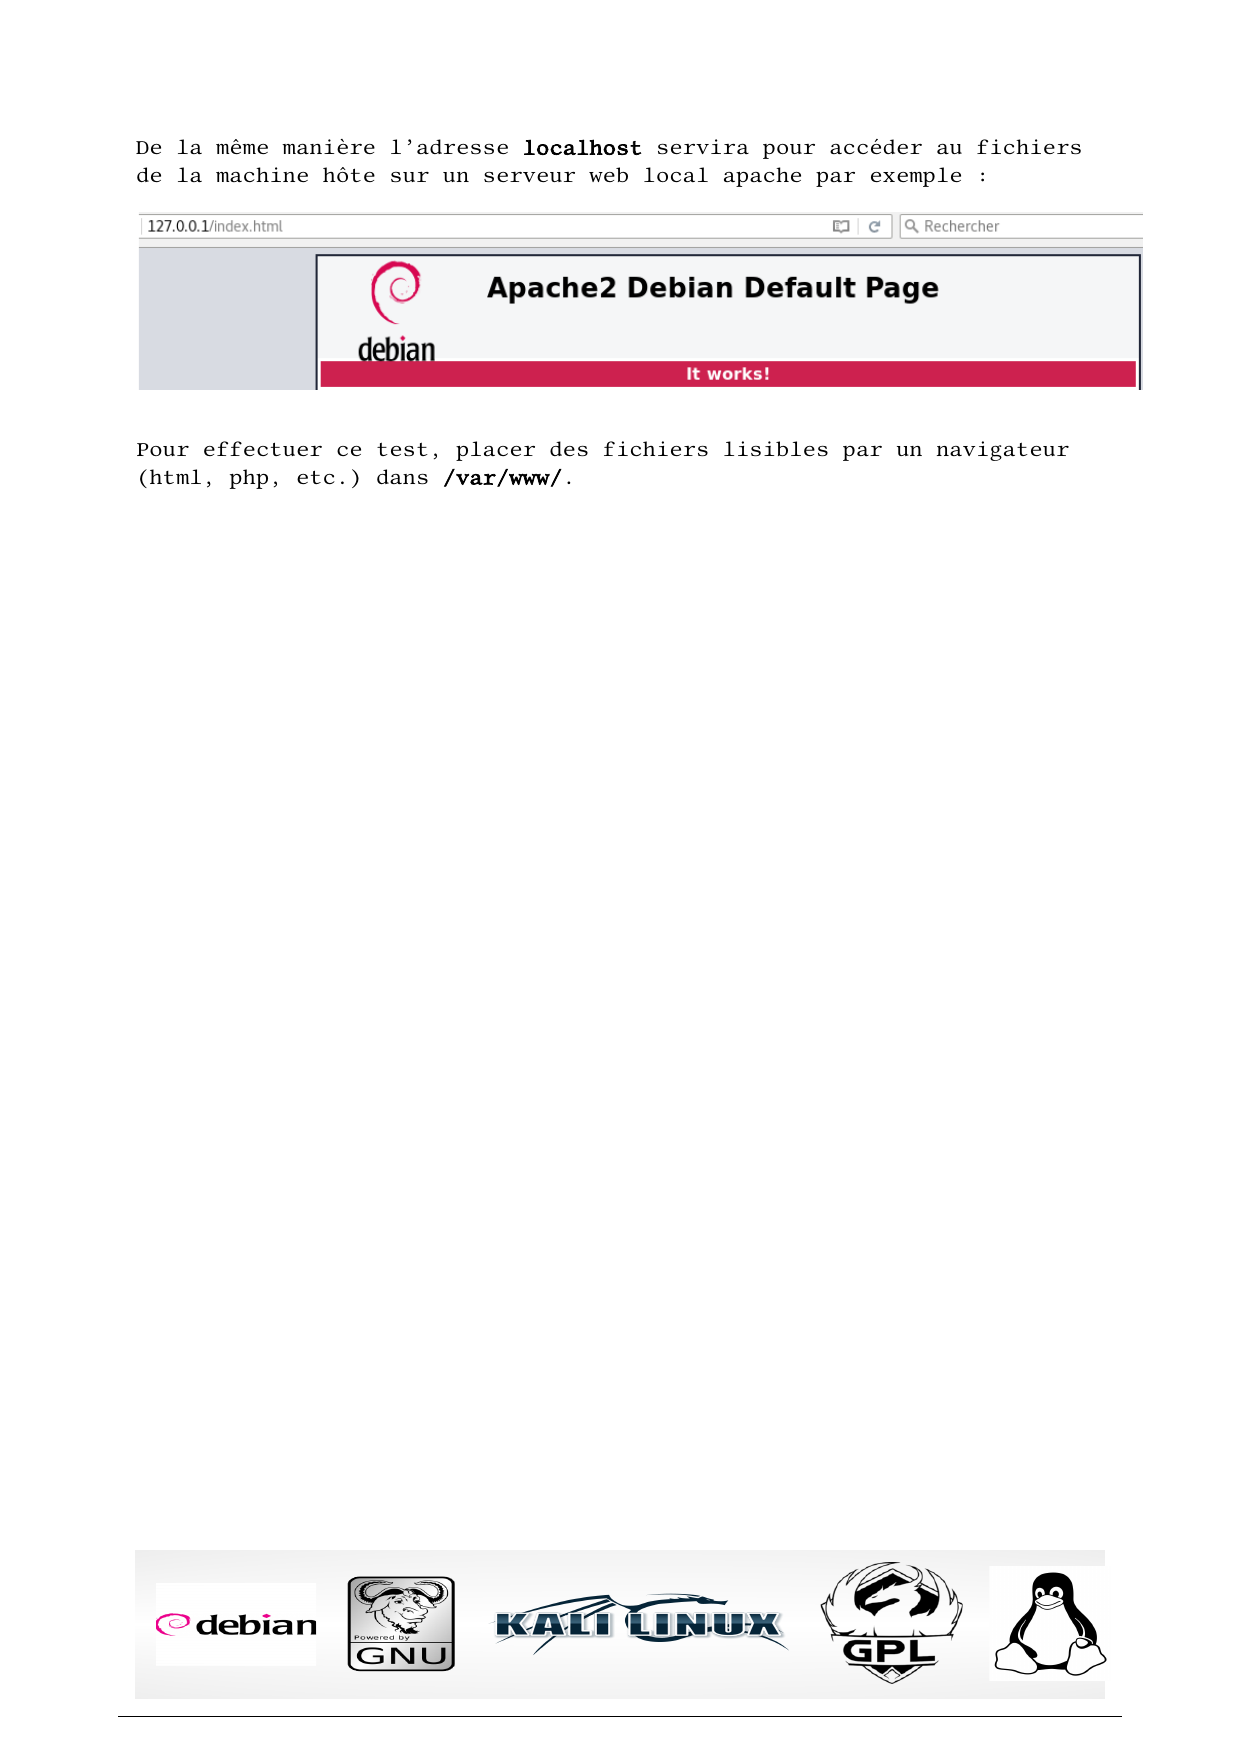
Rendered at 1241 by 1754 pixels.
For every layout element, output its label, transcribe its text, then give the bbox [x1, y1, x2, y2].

picture [820, 1562, 963, 1684]
picture [341, 1573, 460, 1674]
text De la même manière l’adresse localhost servira pour accéder au fichiers de la machine hôte sur un serveur web local apache par exemple : [136, 136, 1104, 188]
picture [138, 212, 1143, 390]
picture [156, 1583, 317, 1666]
picture [476, 1579, 799, 1670]
text Pour effectuer ce test, placer des fichiers lisibles par un navigateur (html, php, etc.) dans /var/www/. [136, 437, 1104, 489]
picture [989, 1566, 1112, 1681]
